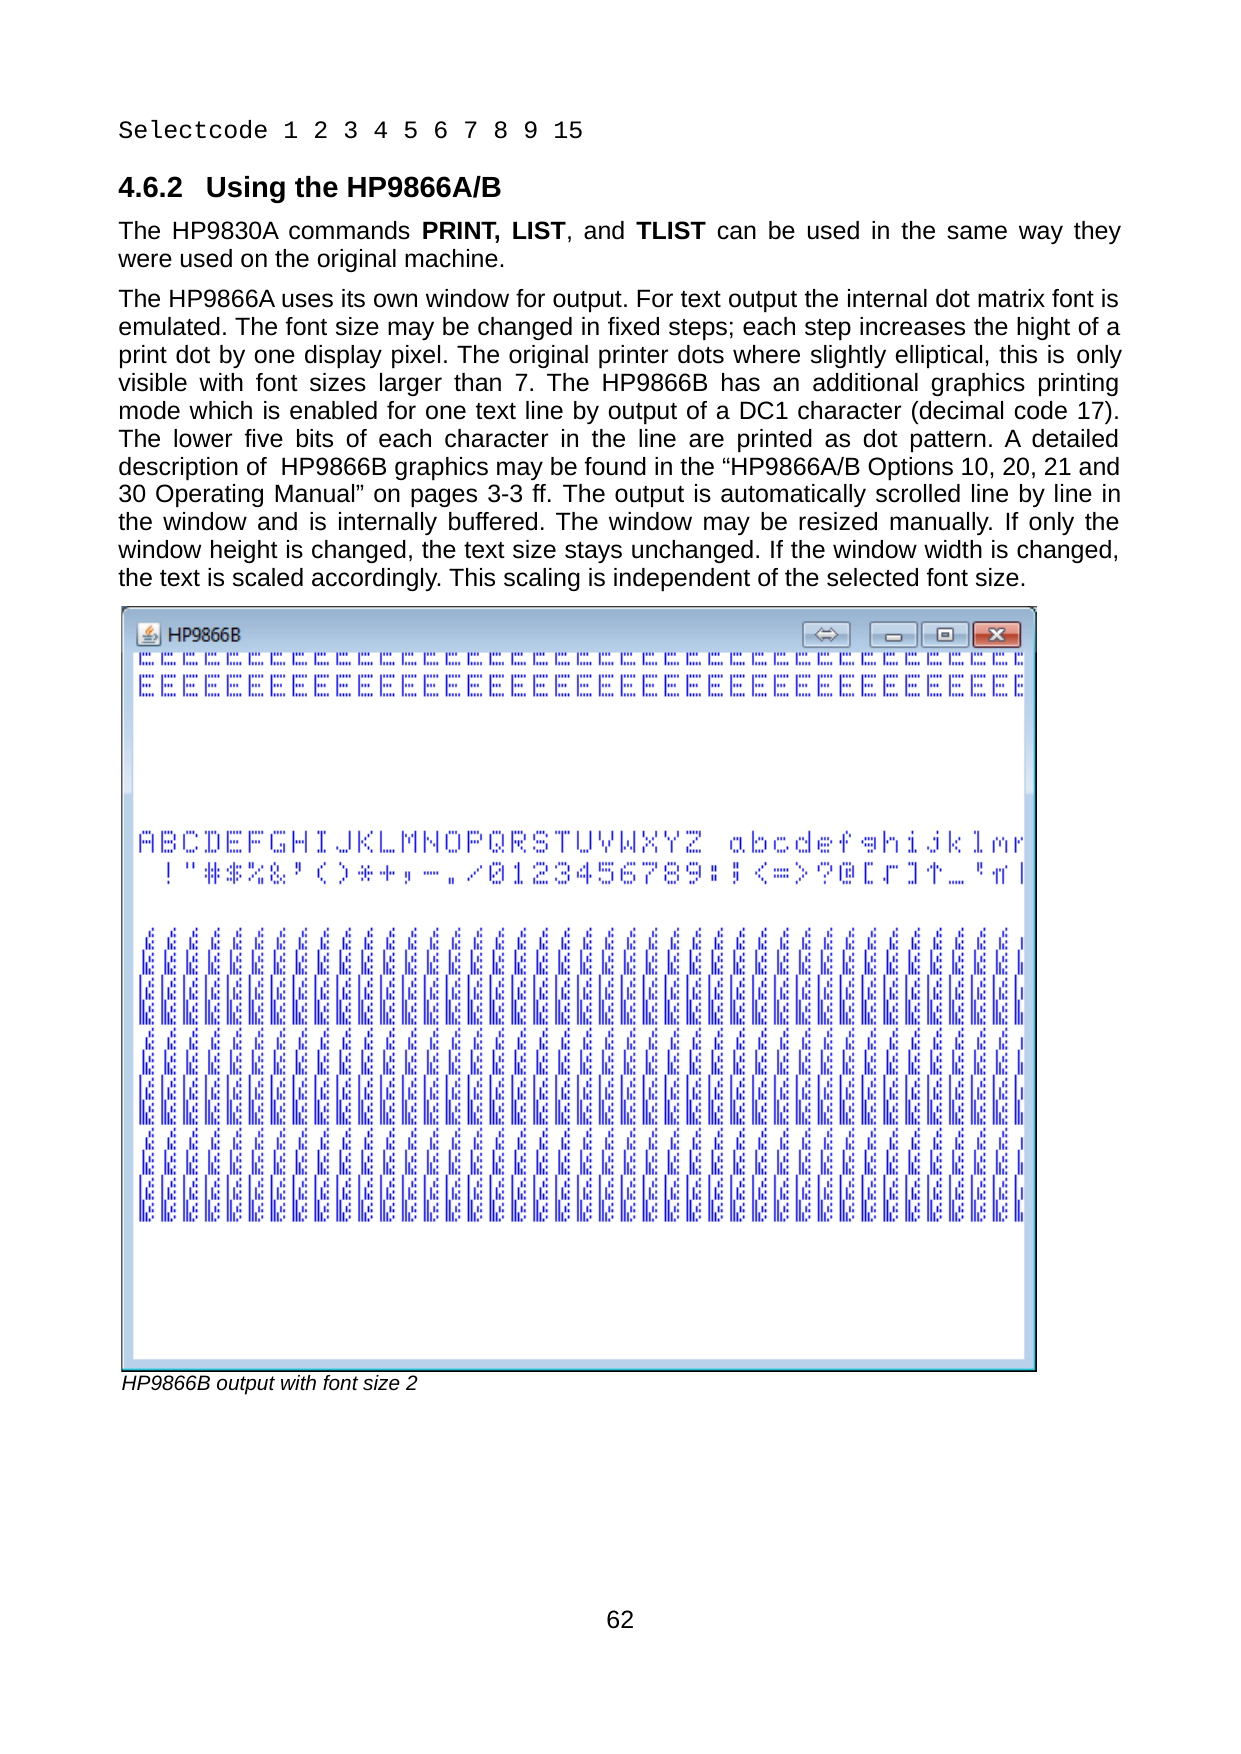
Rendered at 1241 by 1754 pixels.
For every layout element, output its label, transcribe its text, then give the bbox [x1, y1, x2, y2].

text The HP9830A commands PRINT, LIST, and TLIST can be used in the same way they were used on the original machine. [118, 217, 1122, 272]
text HP9866B output with font size 2 [121, 1372, 1037, 1395]
text The HP9866A uses its own window for output. For text output the internal dot matrix font is emulated. The font size may be changed in fixed steps; each step increases the hight of a print dot by one display pixel. The original printer dots where slightly elliptical, this is only visible with font sizes larger than 7. The HP9866B has an additional graphics printing mode which is enabled for one text line by output of a DC1 character (decimal code 17). The lower five bits of each character in the line are printed as dot pattern. A detailed description of HP9866B graphics may be found in the “HP9866A/B Options 10, 20, 21 and 30 Operating Manual” on pages 3-3 ff. The output is automatically scrolled line by line in the window and is internally buffered. The window may be resized manually. If only the window height is changed, the text size stays unchanged. If the window width is changed, the text is scaled accordingly. This scaling is independent of the selected font size. [118, 285, 1122, 592]
picture [121, 606, 1037, 1372]
text Selectcode 1 2 3 4 5 6 7 8 9 15 [118, 118, 1122, 146]
subtitle Using the HP9866A/B [118, 171, 1122, 204]
